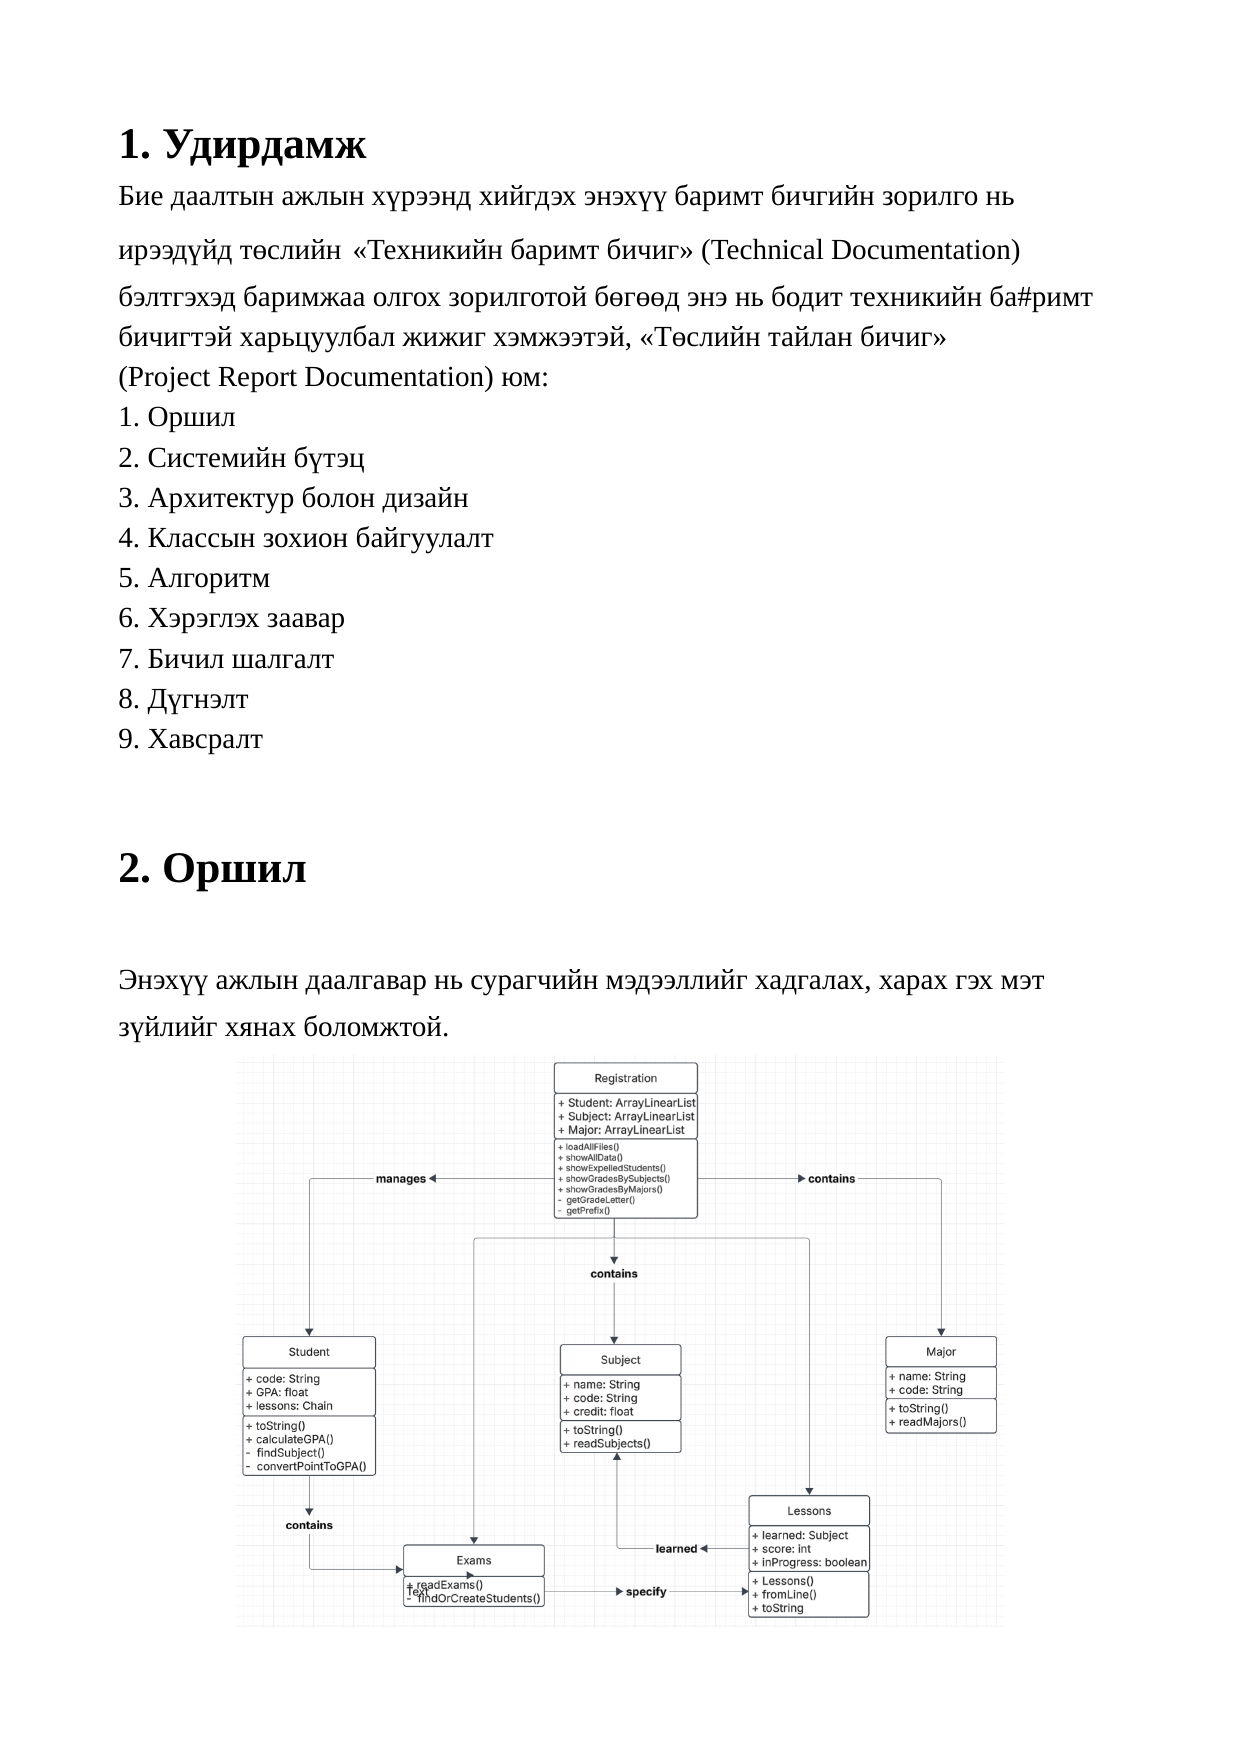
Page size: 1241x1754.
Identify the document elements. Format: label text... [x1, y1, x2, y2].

text 9. Хавсралт [118, 721, 1122, 755]
text 1. Удирдамж [118, 118, 1122, 168]
text 2. Оршил [118, 842, 1122, 892]
text 2. Системийн бүтэц [118, 440, 1122, 473]
text (Project Report Documentation) юм: [118, 359, 1122, 393]
text Энэхүү ажлын даалгавар нь сурагчийн мэдээллийг хадгалах, харах гэх мэт зүйлийг хянах боломжтой. [118, 962, 1122, 1042]
text 6. Хэрэглэх заавар [118, 601, 1122, 634]
text 1. Оршил [118, 399, 1122, 433]
text 5. Алгоритм [118, 560, 1122, 594]
text Бие даалтын ажлын хүрээнд хийгдэх энэхүү баримт бичгийн зорилго нь [118, 178, 1122, 212]
text бэлтгэхэд баримжаа олгох зорилготой бөгөөд энэ нь бодит техникийн ба#римт бичигтэй харьцуулбал жижиг хэмжээтэй, «Төслийн тайлан бичиг» [118, 279, 1122, 353]
text 8. Дүгнэлт [118, 681, 1122, 714]
text 3. Архитектур болон дизайн [118, 480, 1122, 513]
text ирээдүйд төслийн «Техникийн баримт бичиг» (Technical Documentation) [118, 219, 1122, 269]
text 7. Бичил шалгалт [118, 641, 1122, 674]
text 4. Классын зохион байгуулалт [118, 520, 1122, 554]
picture [235, 1055, 1005, 1627]
